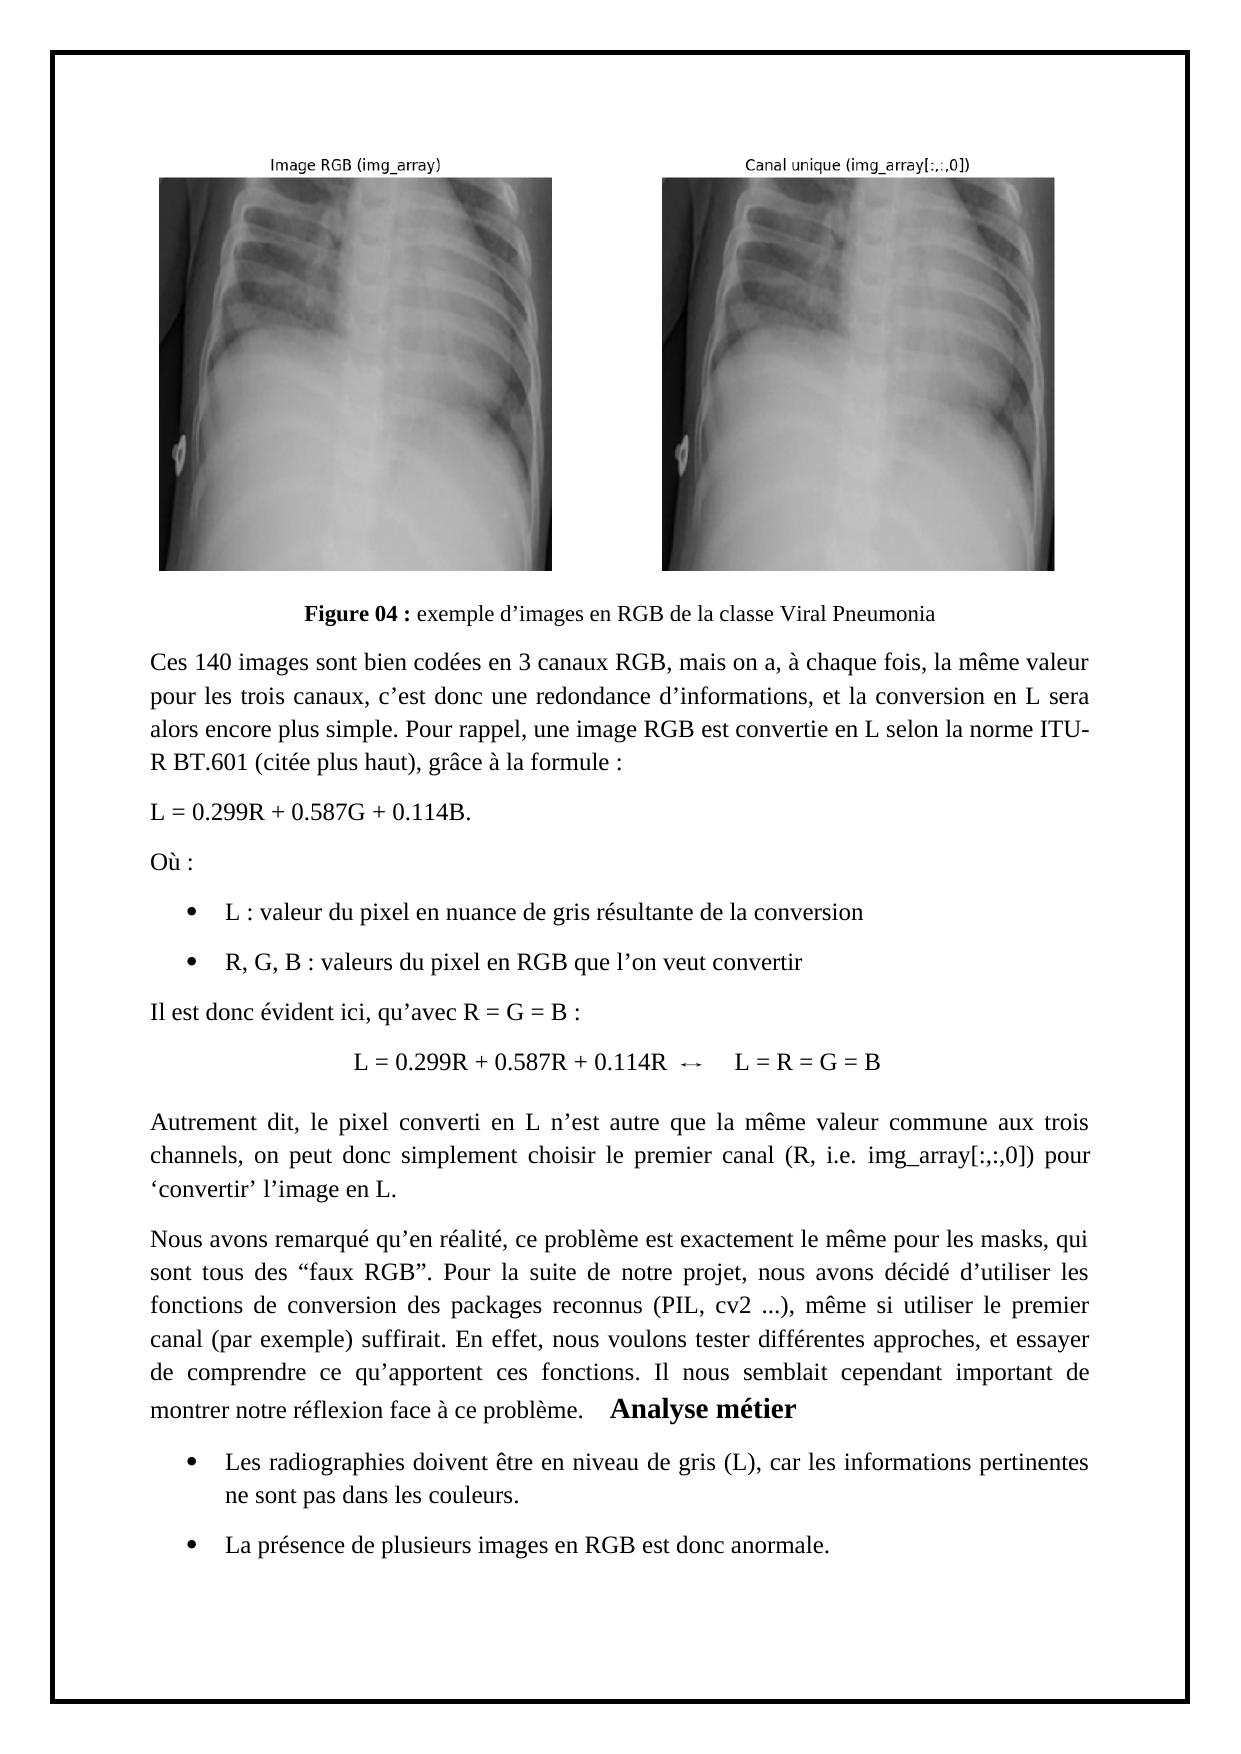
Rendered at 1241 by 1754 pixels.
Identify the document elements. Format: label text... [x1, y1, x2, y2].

text Figure 04 : exemple d’images en RGB de la classe Viral Pneumonia [150, 600, 1090, 627]
list La présence de plusieurs images en RGB est donc anormale. [187, 1530, 1090, 1559]
text Nous avons remarqué qu’en réalité, ce problème est exactement le même pour les masks, qui sont tous des “faux RGB”. Pour la suite de notre projet, nous avons décidé d’utiliser les fonctions de conversion des packages reconnus (PIL, cv2 ...), même si utiliser le premier canal (par exemple) suffirait. En effet, nous voulons tester différentes approches, et essayer de comprendre ce qu’apportent ces fonctions. Il nous semblait cependant important de montrer notre réflexion face à ce problème.🧠 Analyse métier [150, 1224, 1090, 1424]
text Il est donc évident ici, qu’avec R = G = B : [150, 997, 1090, 1026]
text Où : [150, 847, 1090, 876]
list L : valeur du pixel en nuance de gris résultante de la conversion [187, 897, 1090, 926]
text Ces 140 images sont bien codées en 3 canaux RGB, mais on a, à chaque fois, la même valeur pour les trois canaux, c’est donc une redondance d’informations, et la conversion en L sera alors encore plus simple. Pour rappel, une image RGB est convertie en L selon la norme ITU-R BT.601 (citée plus haut), grâce à la formule : [150, 647, 1090, 776]
text L = 0.299R + 0.587G + 0.114B. [150, 797, 1090, 826]
list R, G, B : valeurs du pixel en RGB que l’on veut convertir [187, 947, 1090, 976]
text L = 0.299R + 0.587R + 0.114R L = R = G = B [150, 1047, 1090, 1086]
text Autrement dit, le pixel converti en L n’est autre que la même valeur commune aux trois channels, on peut donc simplement choisir le premier canal (R, i.e. img_array[:,:,0]) pour ‘convertir’ l’image en L. [150, 1107, 1090, 1202]
list Les radiographies doivent être en niveau de gris (L), car les informations pertinentes ne sont pas dans les couleurs. [187, 1447, 1090, 1509]
